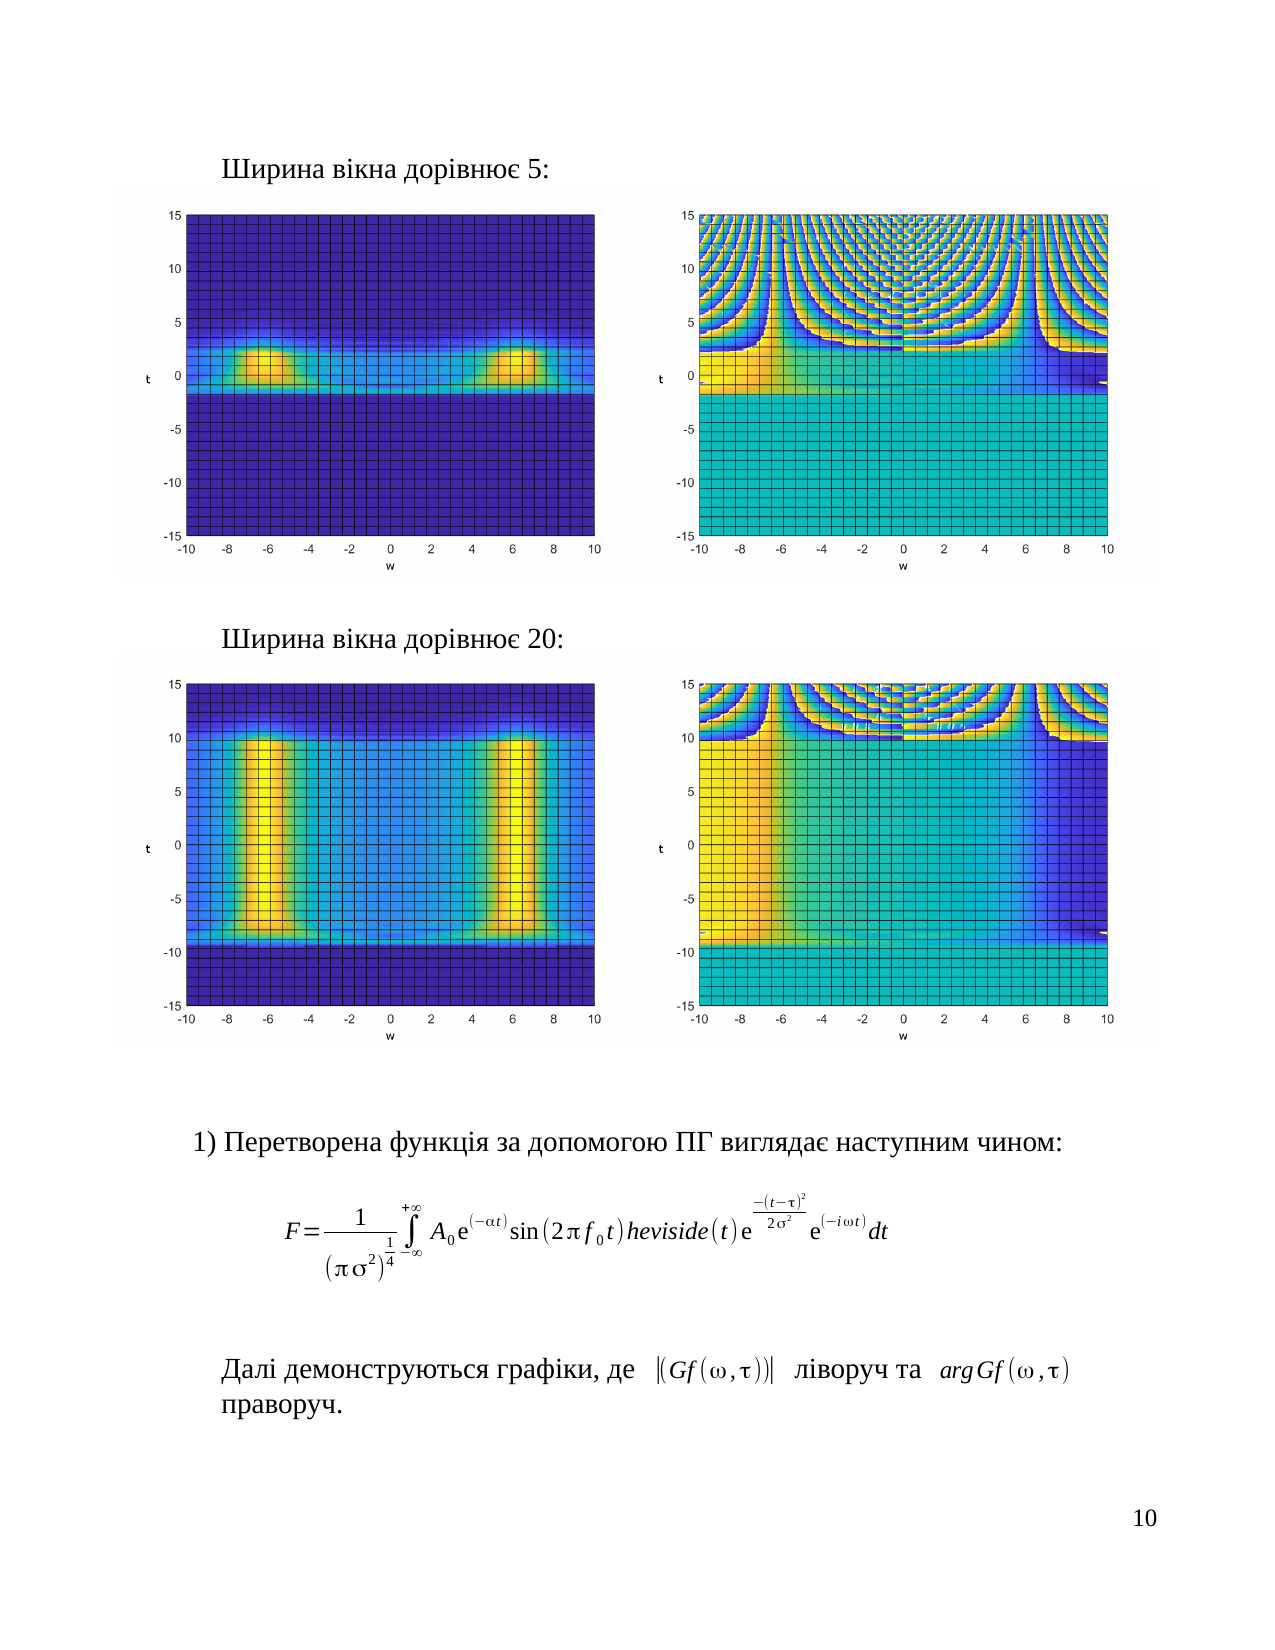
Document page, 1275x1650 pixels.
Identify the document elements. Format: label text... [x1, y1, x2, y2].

picture [118, 654, 1157, 1049]
text 1) Перетворена функція за допомогою ПГ виглядає наступним чином: [118, 1124, 1157, 1158]
text Ширина вікна дорівнює 20: [118, 621, 1157, 654]
text Ширина вікна дорівнює 5: [118, 152, 1157, 185]
text Далі демонструються графіки, деліворуч та праворуч. [118, 1351, 1157, 1419]
picture [118, 185, 1157, 579]
